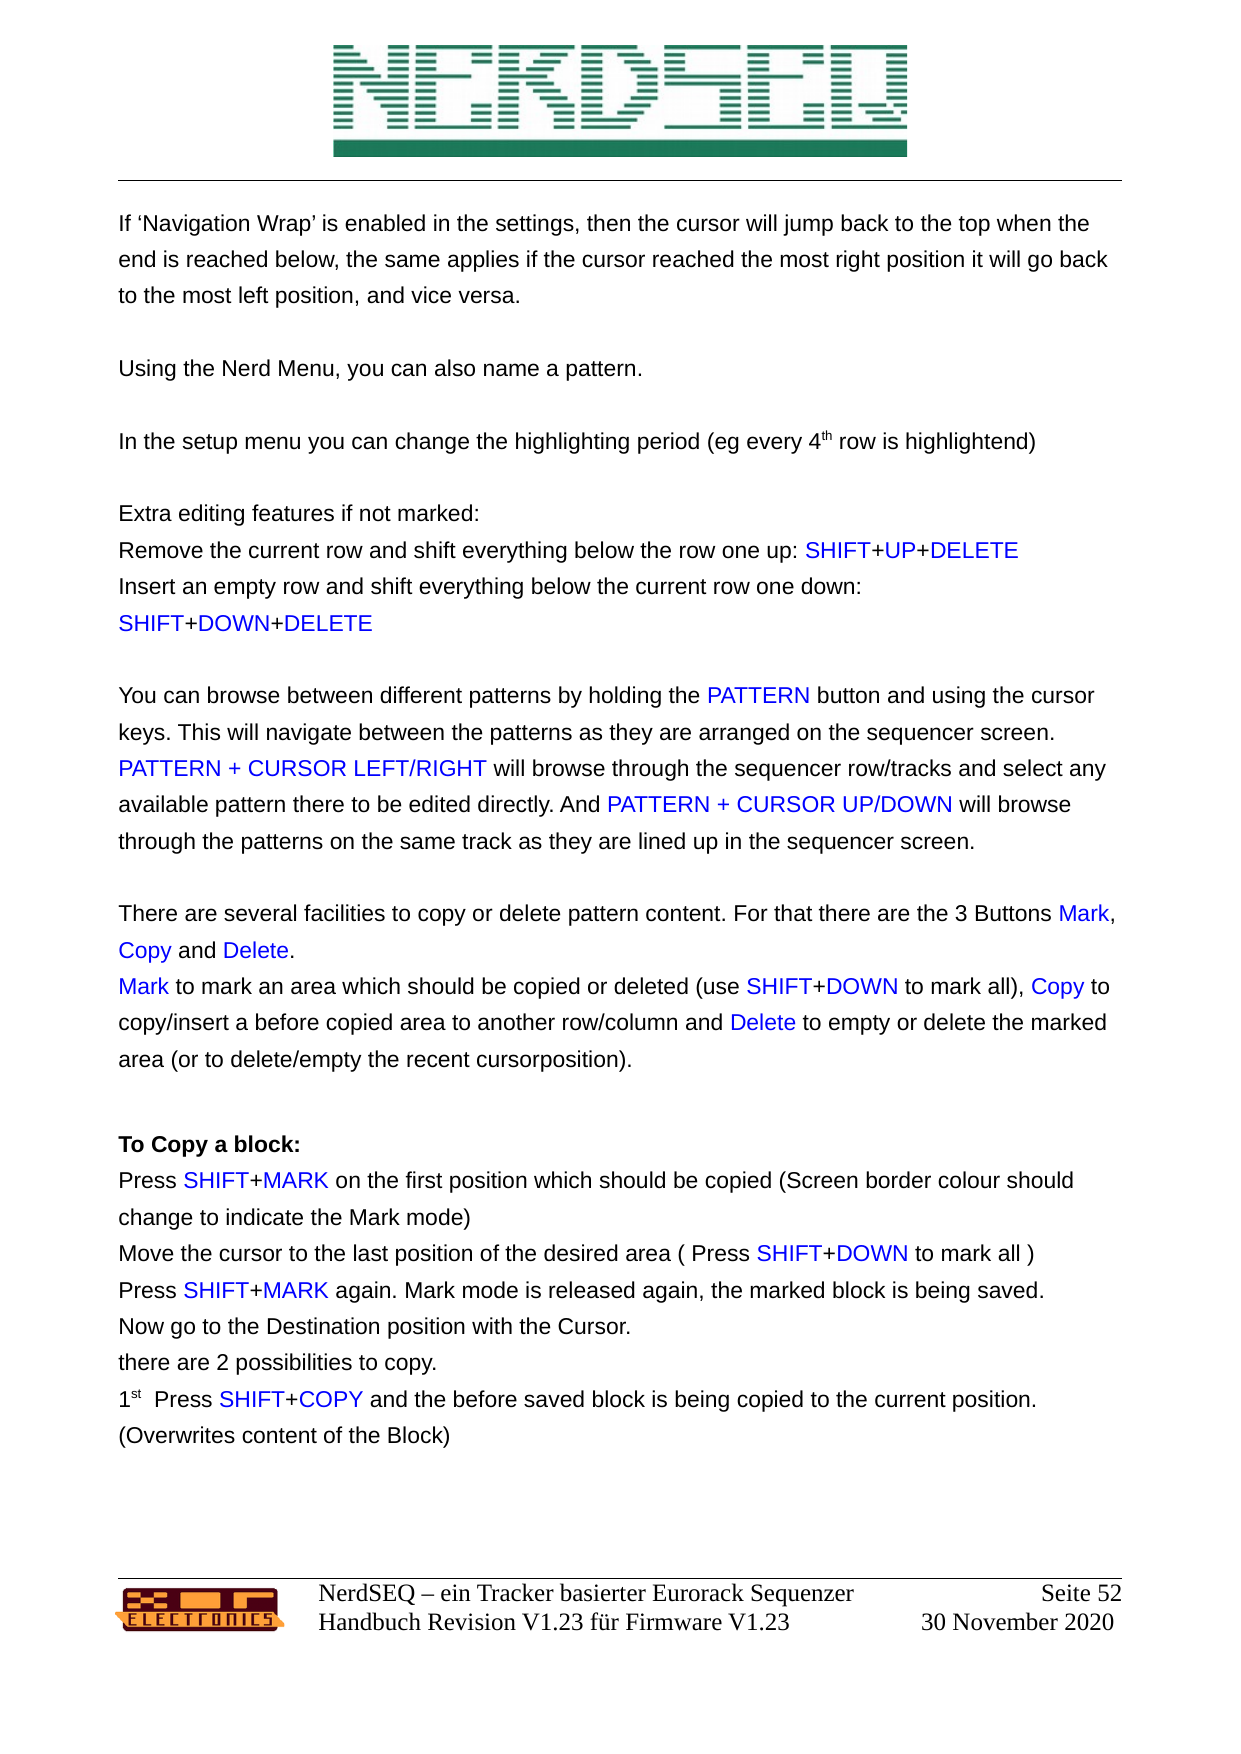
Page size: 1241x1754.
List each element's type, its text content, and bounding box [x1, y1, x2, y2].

text Remove the current row and shift everything below the row one up: SHIFT+UP+DELETE [118, 537, 1122, 563]
picture [333, 45, 908, 157]
text In the setup menu you can change the highlighting period (eg every 4th row is highlightend) [118, 428, 1122, 454]
text You can browse between different patterns by holding the PATTERN button and using the cursor keys. This will navigate between the patterns as they are arranged on the sequencer screen. [118, 682, 1122, 745]
text Using the Nerd Menu, you can also name a pattern. [118, 355, 1122, 381]
text Press SHIFT+MARK again. Mark mode is released again, the marked block is being saved. [118, 1277, 1122, 1303]
text If ‘Navigation Wrap’ is enabled in the settings, then the cursor will jump back to the top when the end is reached below, the same applies if the cursor reached the most right position it will go back to the most left position, and vice versa. [118, 209, 1122, 309]
text PATTERN + CURSOR LEFT/RIGHT will browse through the sequencer row/tracks and select any available pattern there to be edited directly. And PATTERN + CURSOR UP/DOWN will browse through the patterns on the same track as they are lined up in the sequencer screen. [118, 755, 1122, 854]
text Press SHIFT+MARK on the first position which should be copied (Screen border colour should change to indicate the Mark mode) [118, 1167, 1122, 1230]
text there are 2 possibilities to copy. [118, 1349, 1122, 1376]
text Now go to the Destination position with the Cursor. [118, 1313, 1122, 1339]
text To Copy a block: [118, 1131, 1122, 1157]
text 1st Press SHIFT+COPY and the before saved block is being copied to the current position. (Overwrites content of the Block) [118, 1386, 1122, 1448]
text Move the cursor to the last position of the desired area ( Press SHIFT+DOWN to mark all ) [118, 1240, 1122, 1267]
text Insert an empty row and shift everything below the current row one down: SHIFT+DOWN+DELETE [118, 573, 1122, 636]
text Mark to mark an area which should be copied or deleted (use SHIFT+DOWN to mark all), Copy to copy/insert a before copied area to another row/column and Delete to empty or delete the marked area (or to delete/empty the recent cursorposition). [118, 973, 1122, 1072]
text Extra editing features if not marked: [118, 500, 1122, 527]
text There are several facilities to copy or delete pattern content. For that there are the 3 Buttons Mark, Copy and Delete. [118, 900, 1122, 963]
picture [115, 1584, 285, 1634]
